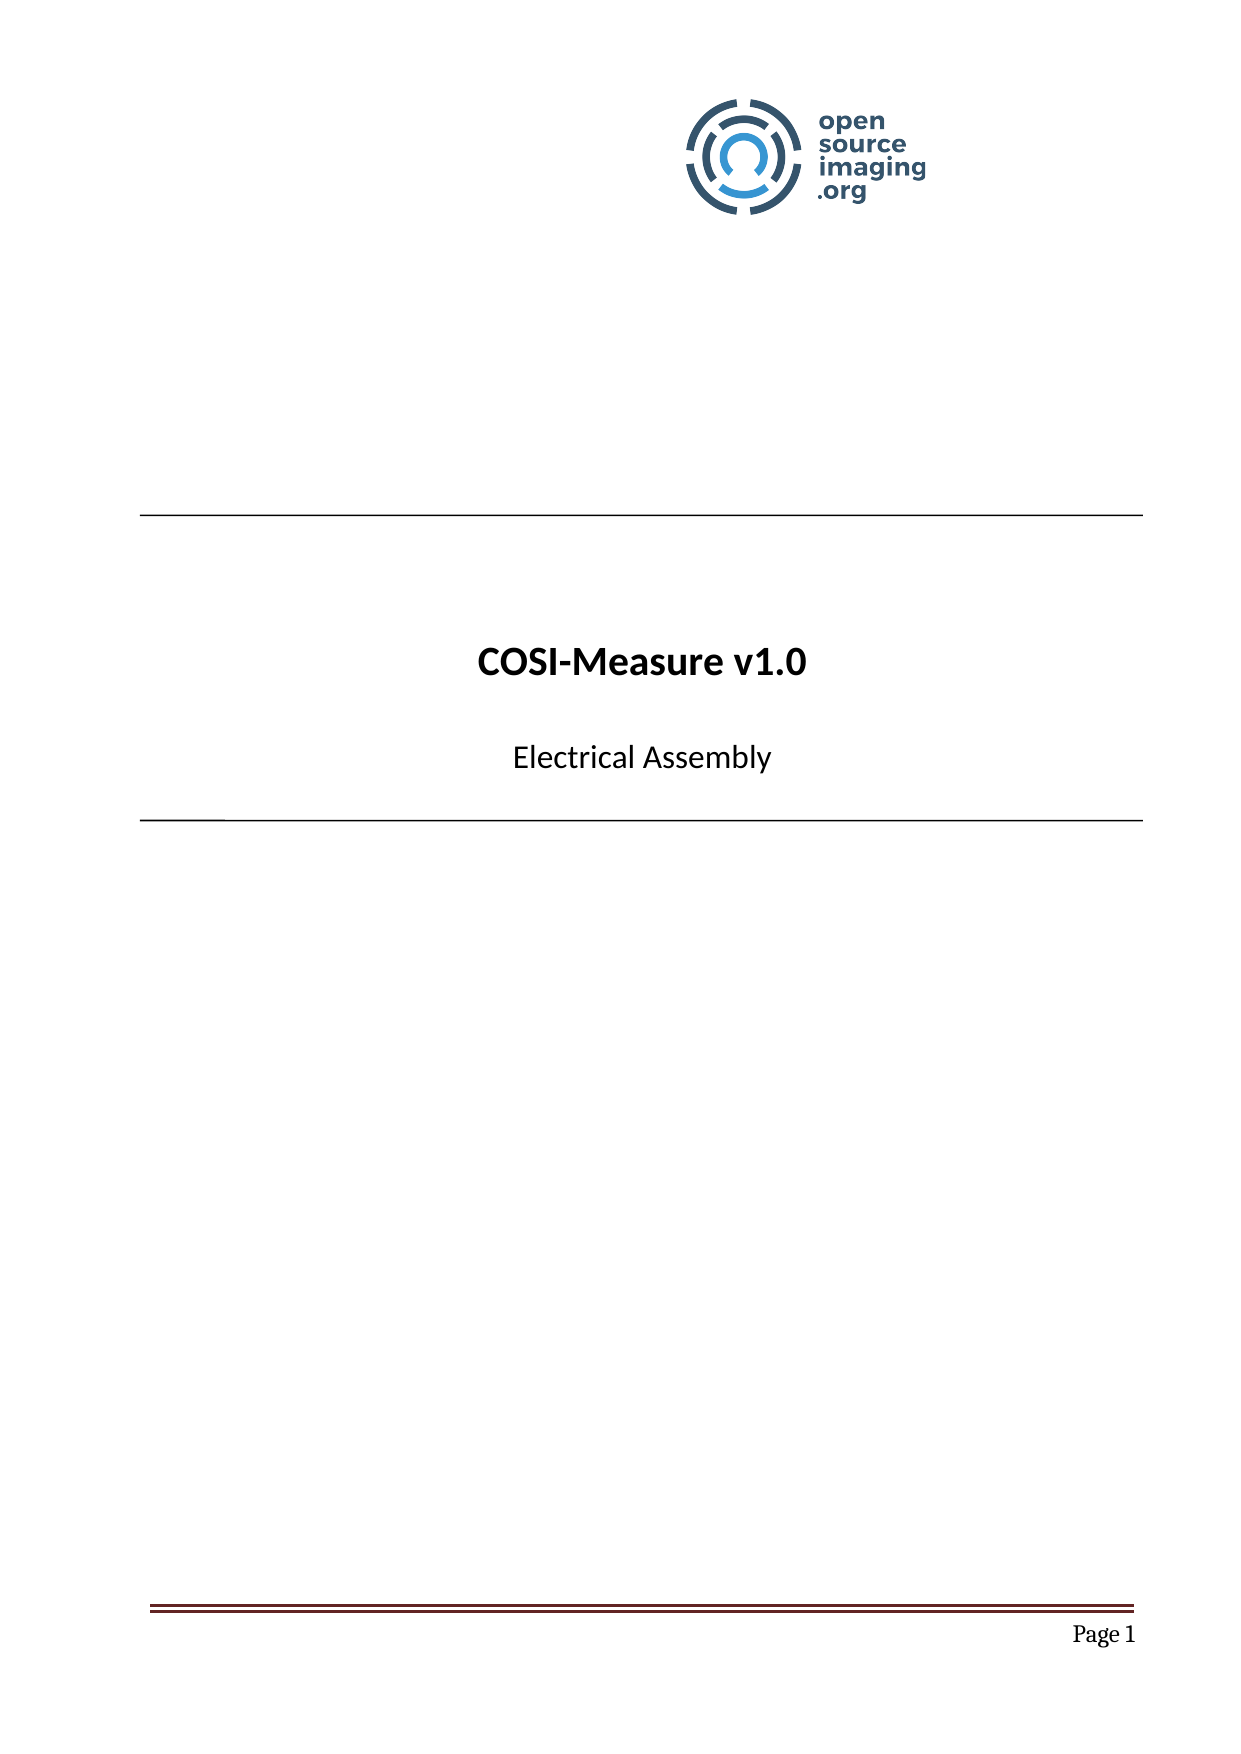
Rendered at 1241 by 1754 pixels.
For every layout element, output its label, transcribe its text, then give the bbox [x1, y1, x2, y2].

text Electrical Assembly [150, 736, 1134, 777]
text COSI-Measure v1.0 [150, 635, 1134, 686]
